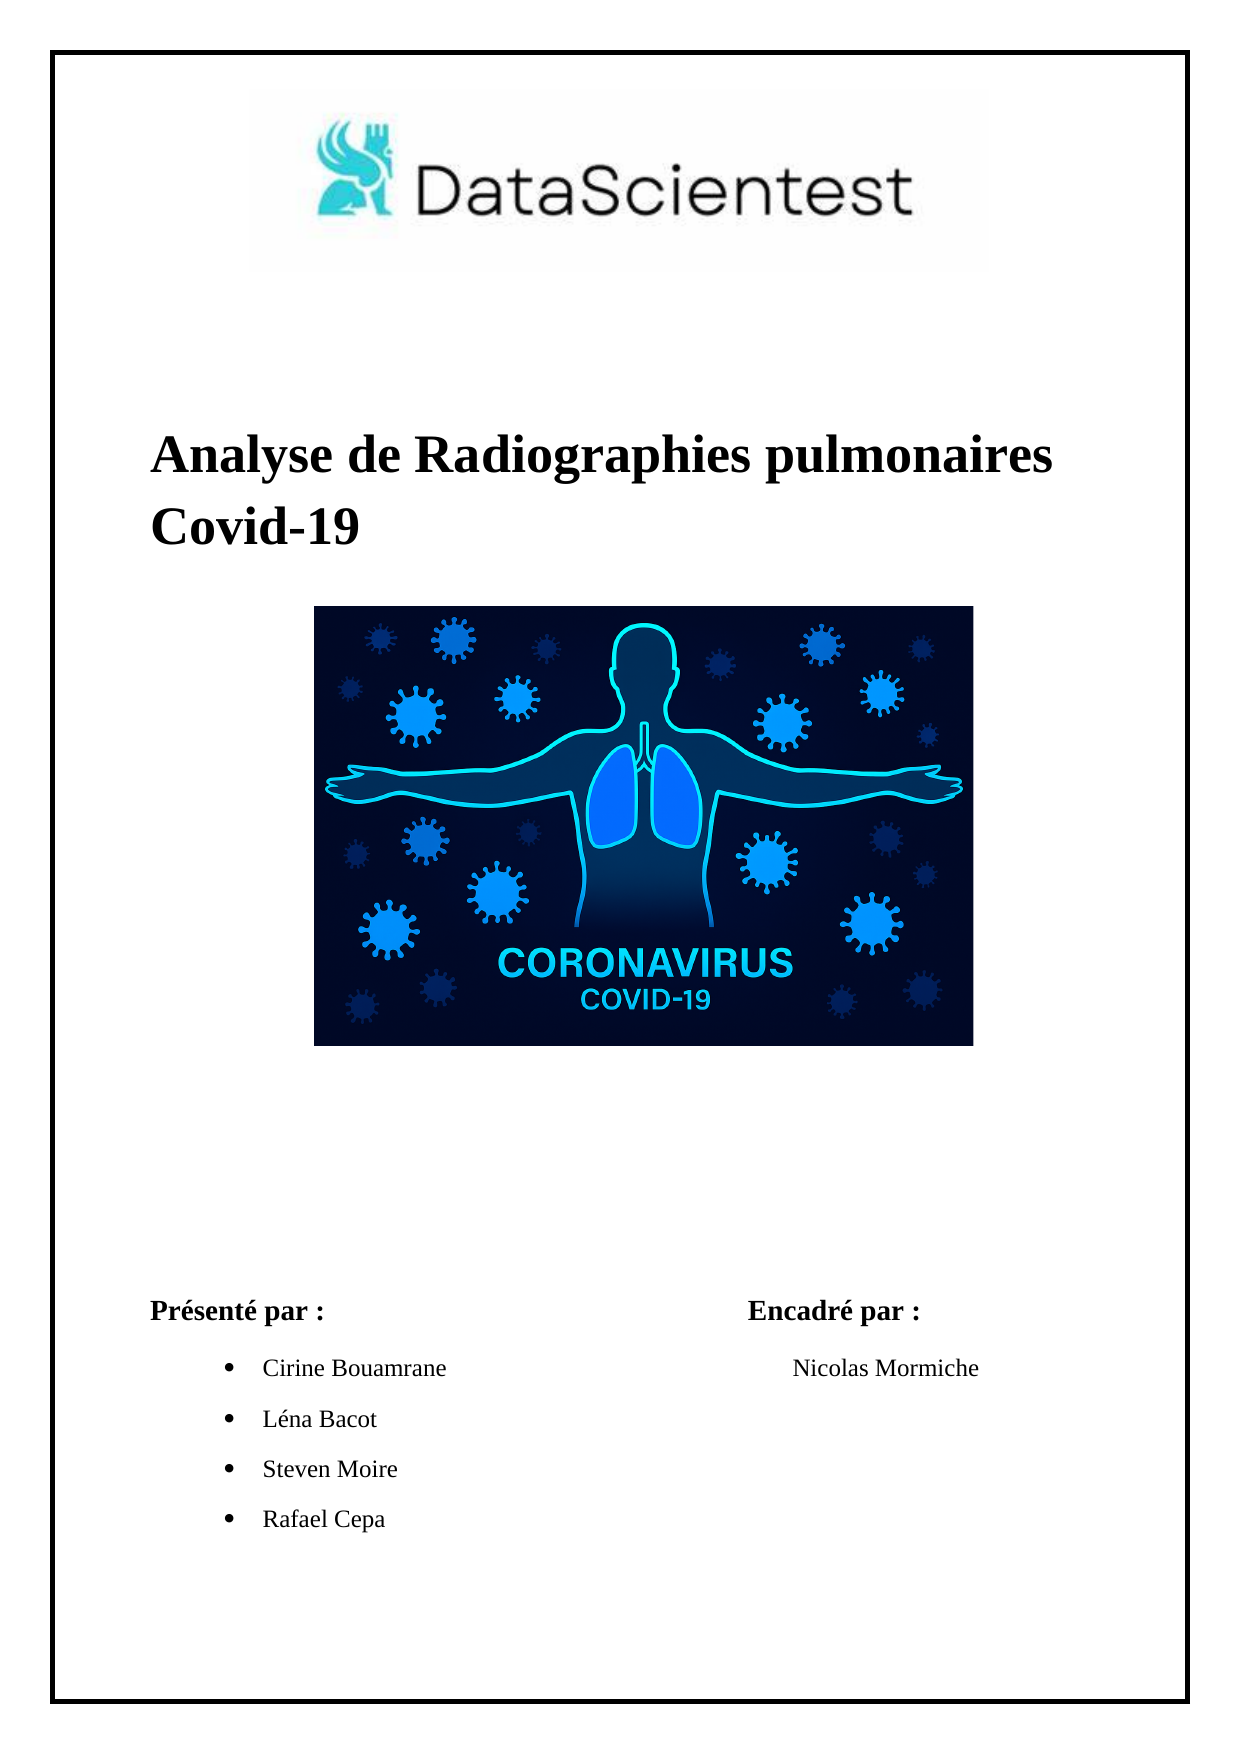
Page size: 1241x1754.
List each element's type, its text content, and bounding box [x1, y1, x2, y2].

list Rafael Cepa [225, 1504, 1090, 1533]
list Cirine Bouamrane Nicolas Mormiche [225, 1349, 1090, 1382]
list Steven Moire [225, 1454, 1090, 1483]
text Analyse de Radiographies pulmonaires Covid-19 [150, 422, 1090, 556]
text Présenté par : Encadré par : [150, 1293, 1090, 1327]
list Léna Bacot [225, 1404, 1090, 1433]
